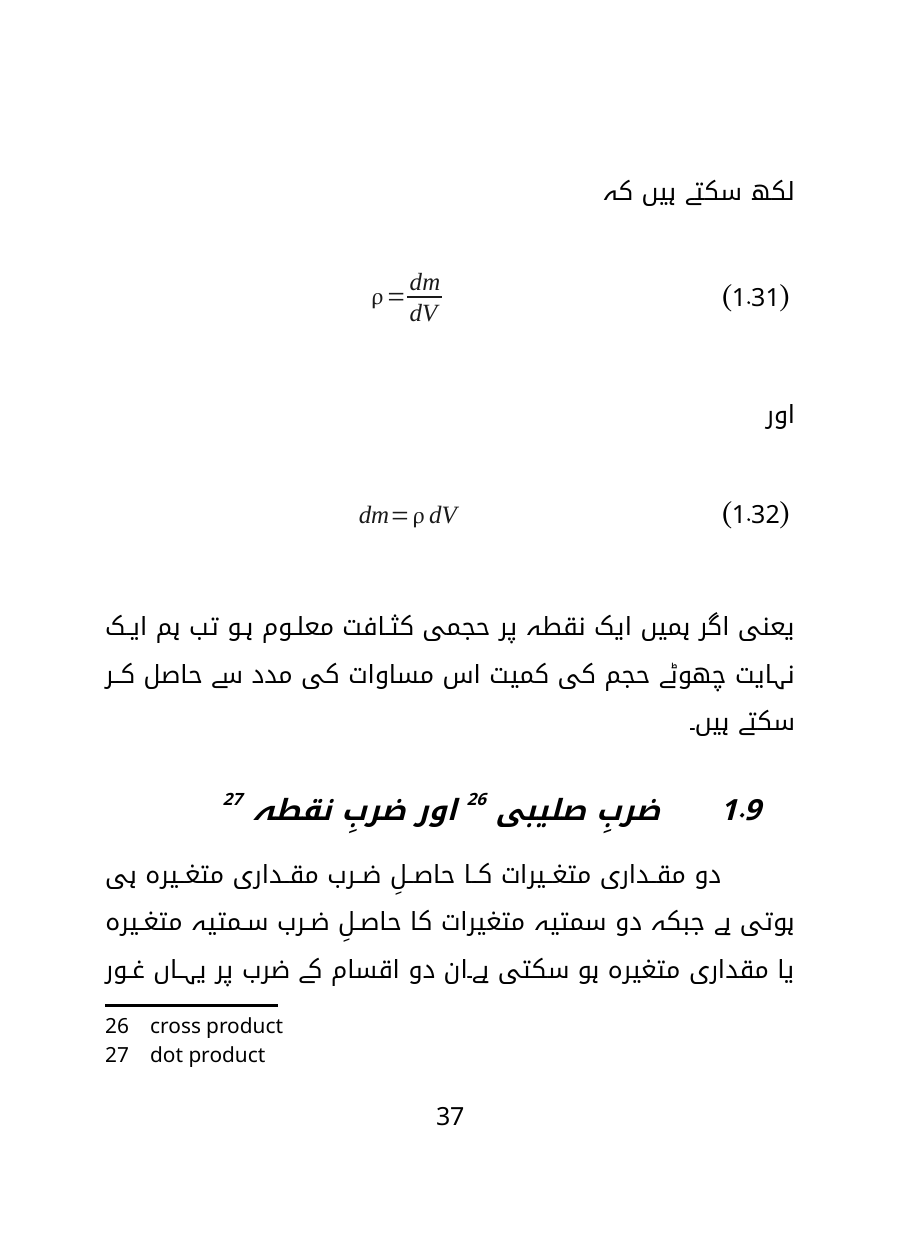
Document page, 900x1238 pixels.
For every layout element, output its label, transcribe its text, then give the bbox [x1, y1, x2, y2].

text لکھ سکتے ہیں کہ [105, 168, 795, 216]
table_header (1.32) [702, 486, 795, 557]
table_header (1.31) [700, 262, 795, 345]
text یعنی اگر ہمیں ایک نقطہ پر حجمی کثافت معلوم ہو تب ہم ایک نہایت چھوٹے حجم کی کمیت اس مساوات کی مدد سے حاصل کر سکتے ہیں۔ [105, 604, 795, 746]
text اور [105, 392, 795, 439]
subtitle ضربِ صلیبی اور ضربِ نقطہ [105, 783, 720, 839]
list dot product [105, 1040, 795, 1068]
list cross product [105, 1012, 795, 1040]
table_header [105, 262, 700, 345]
text دو مقداری متغیرات کا حاصلِ ضرب مقداری متغیرہ ہی ہوتی ہے جبکہ دو سمتیہ متغیرات کا حاصلِ ضرب سمتیہ متغیرہ یا مقداری متغیرہ ہو سکتی ہے۔ان دو اقسام کے ضرب پر یہاں غور [105, 851, 795, 993]
table_header [105, 486, 702, 557]
